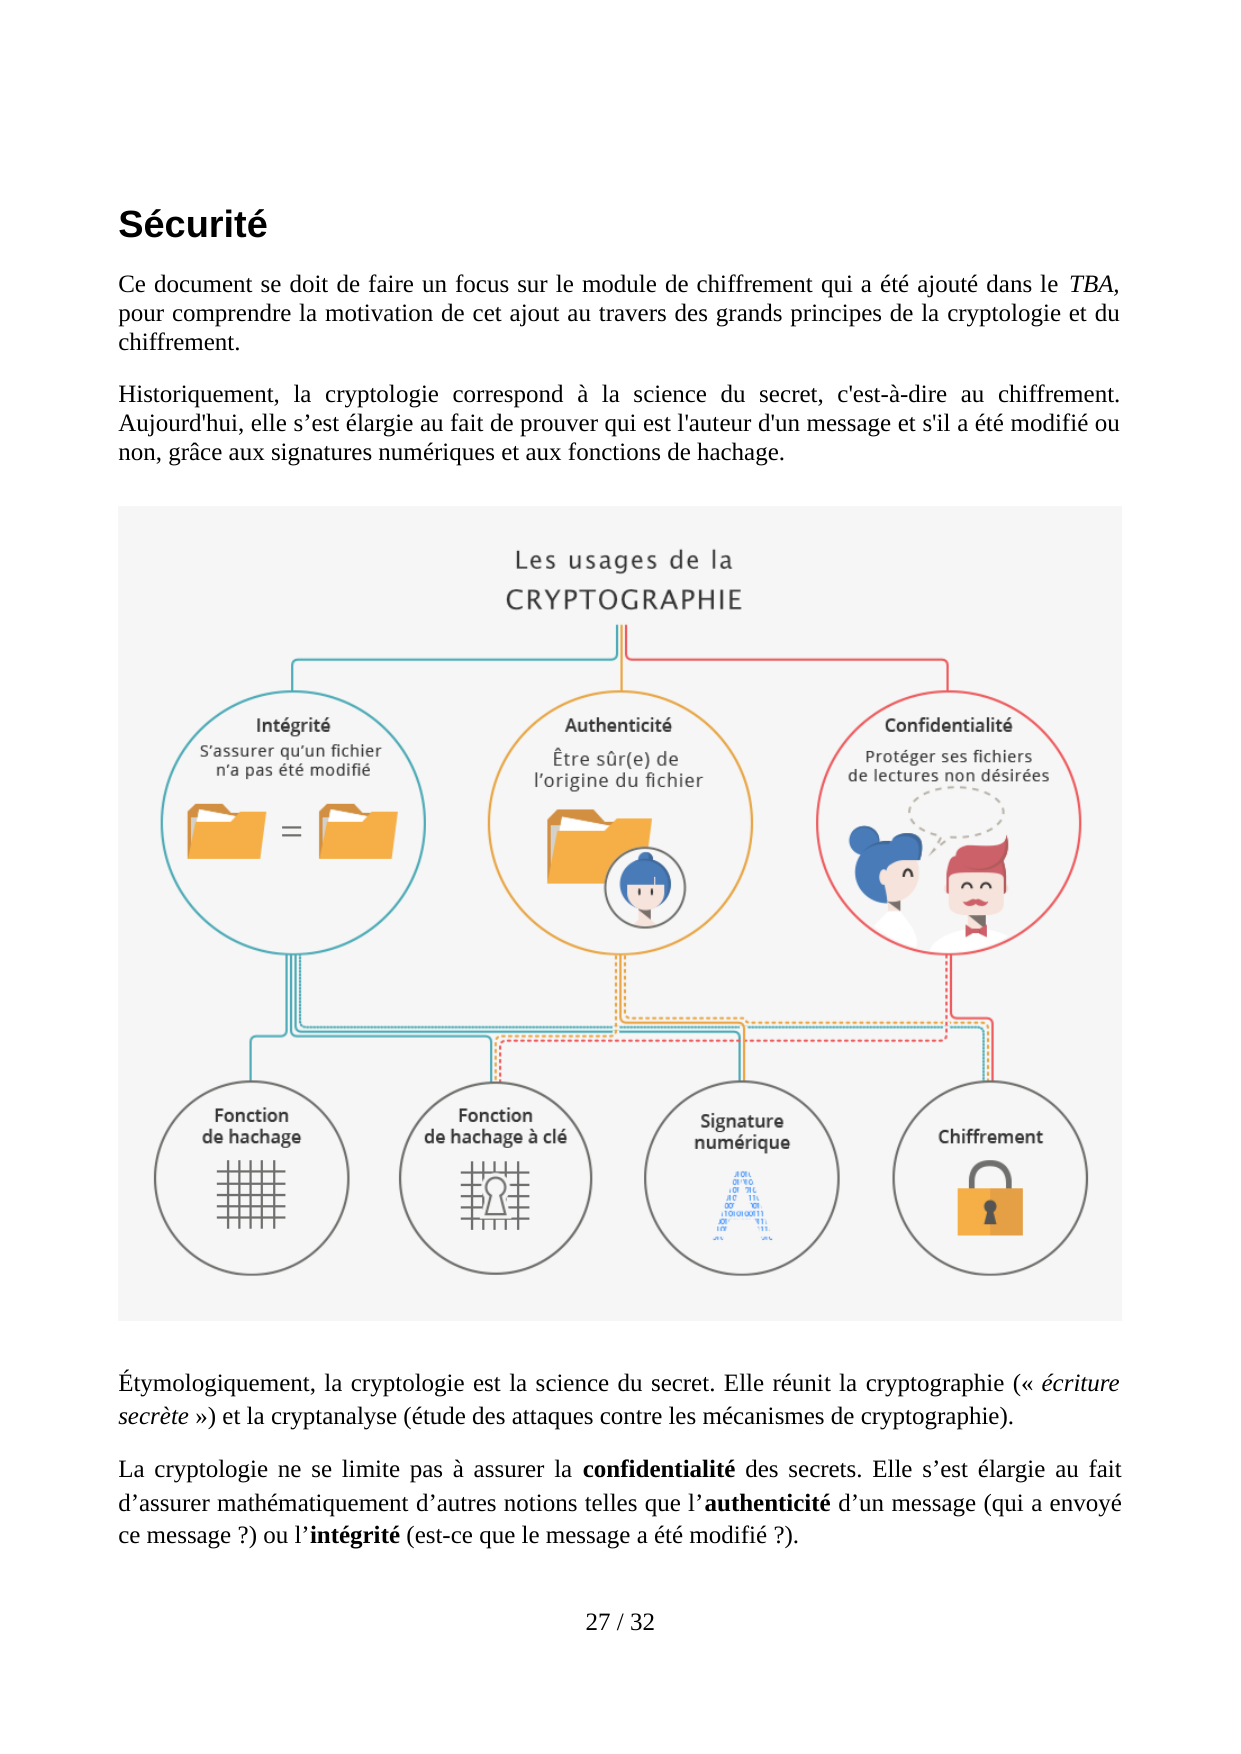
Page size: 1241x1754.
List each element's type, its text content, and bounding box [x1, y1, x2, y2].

text La cryptologie ne se limite pas à assurer la confidentialité des secrets. Elle s’est élargie au fait d’assurer mathématiquement d’autres notions telles que l’authenticité d’un message (qui a envoyé ce message ?) ou l’intégrité (est-ce que le message a été modifié ?). [118, 1454, 1122, 1549]
text Historiquement, la cryptologie correspond à la science du secret, c'est-à-dire au chiffrement. Aujourd'hui, elle s’est élargie au fait de prouver qui est l'auteur d'un message et s'il a été modifié ou non, grâce aux signatures numériques et aux fonctions de hachage. [118, 379, 1122, 466]
picture [118, 506, 1123, 1321]
subtitle Sécurité [118, 201, 1122, 245]
text Ce document se doit de faire un focus sur le module de chiffrement qui a été ajouté dans le TBA, pour comprendre la motivation de cet ajout au travers des grands principes de la cryptologie et du chiffrement. [118, 269, 1122, 356]
text Étymologiquement, la cryptologie est la science du secret. Elle réunit la cryptographie (« écriture secrète ») et la cryptanalyse (étude des attaques contre les mécanismes de cryptographie). [118, 1368, 1122, 1430]
